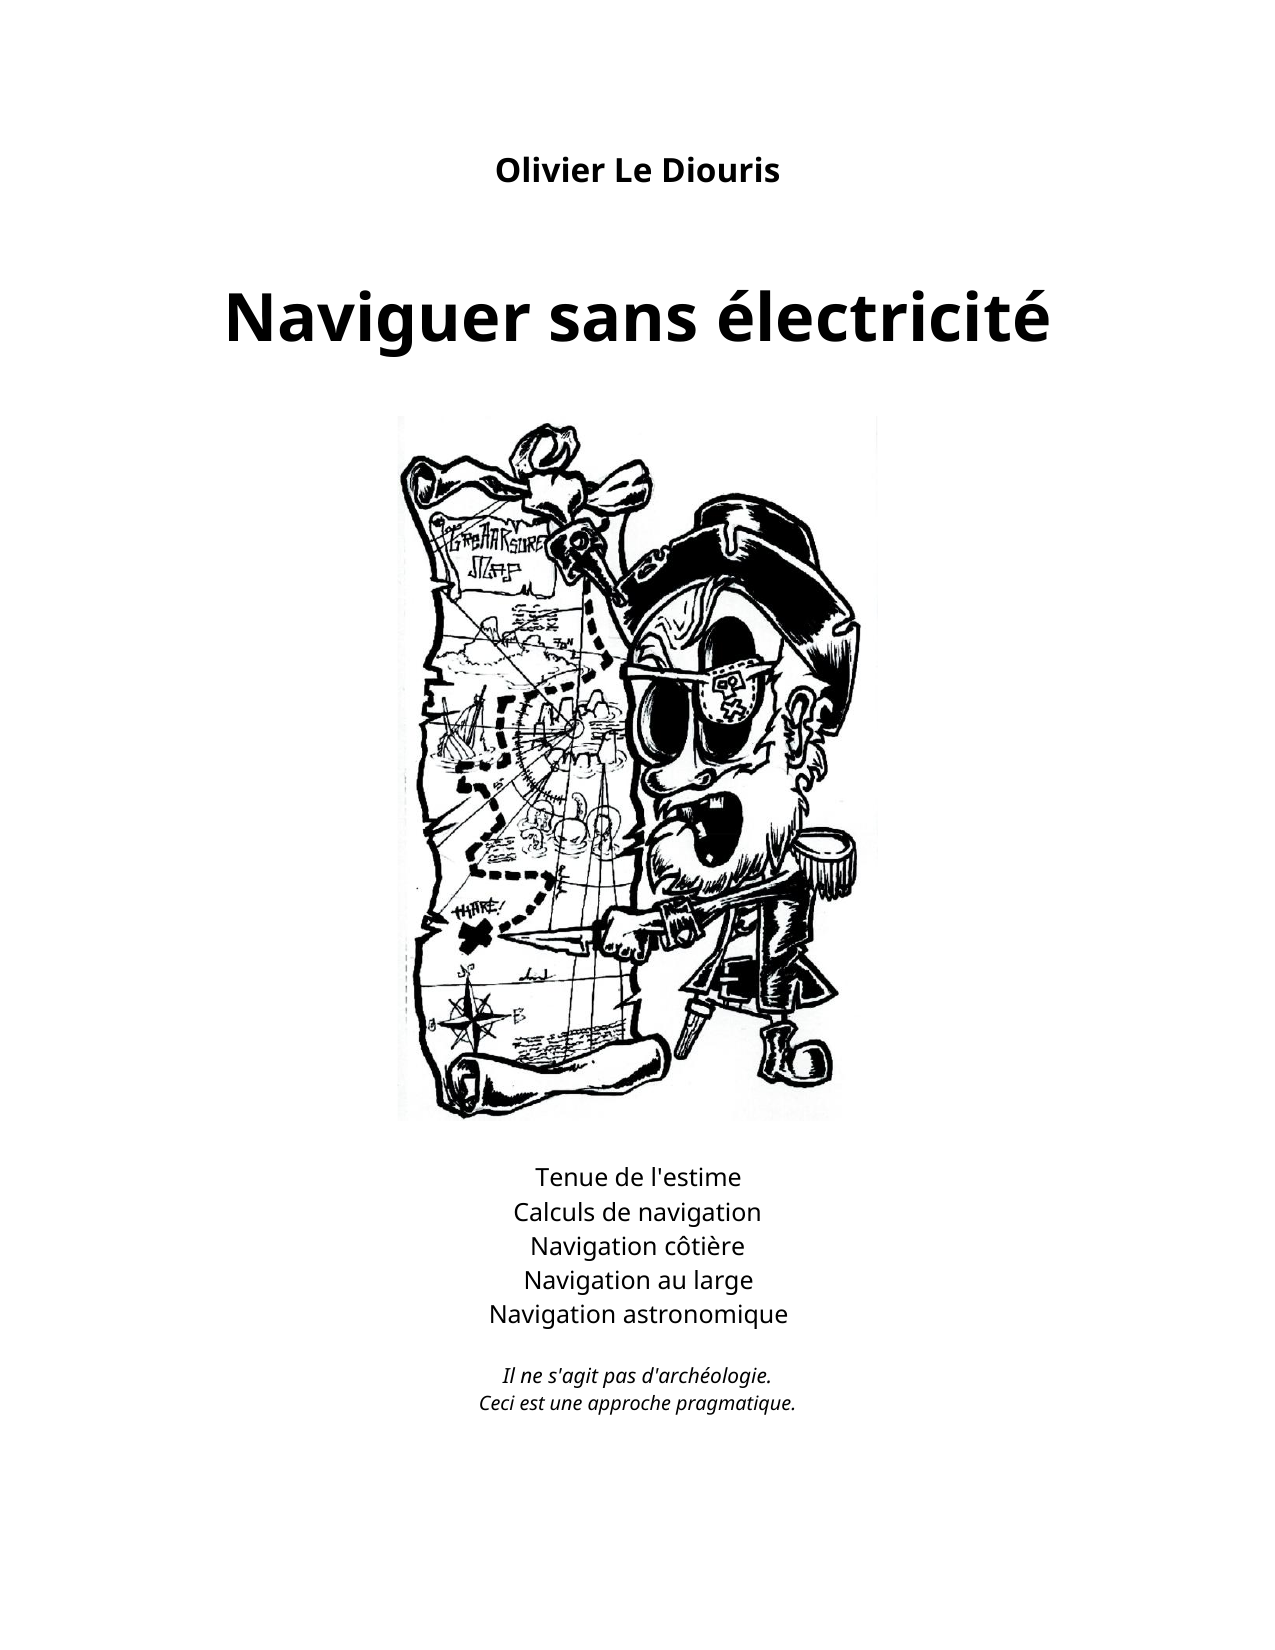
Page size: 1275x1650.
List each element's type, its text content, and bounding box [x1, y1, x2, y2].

text Olivier Le Diouris [150, 146, 1125, 192]
text Navigation astronomique [150, 1296, 1127, 1330]
text Naviguer sans électricité [150, 271, 1125, 361]
text Navigation côtière [150, 1228, 1125, 1262]
text Ceci est une approche pragmatique. [150, 1389, 1125, 1416]
picture [397, 416, 878, 1121]
text Tenue de l'estime [150, 1160, 1127, 1194]
text Il ne s'agit pas d'archéologie. [150, 1361, 1125, 1389]
text Navigation au large [150, 1262, 1127, 1296]
text Calculs de navigation [150, 1194, 1125, 1228]
